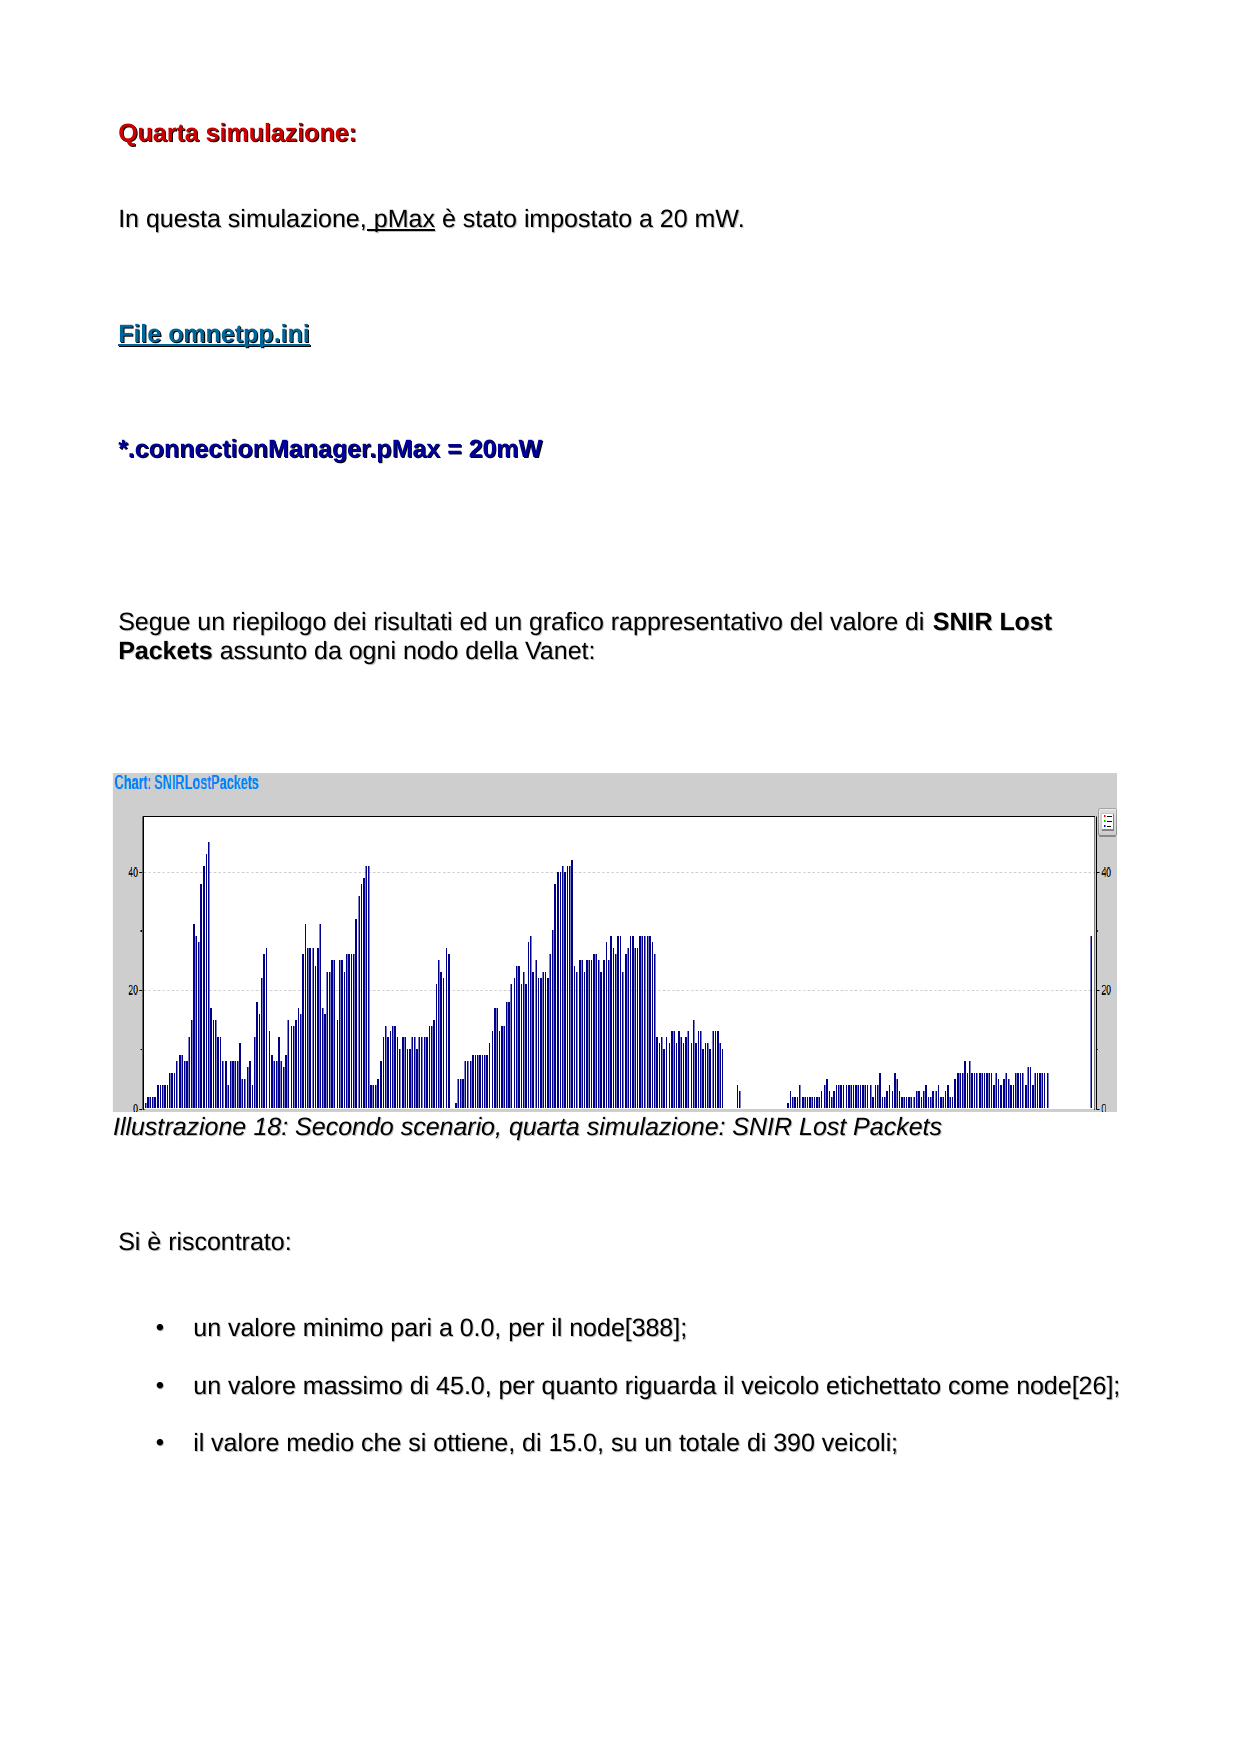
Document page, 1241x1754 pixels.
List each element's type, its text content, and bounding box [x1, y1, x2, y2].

text Illustrazione 18: Secondo scenario, quarta simulazione: SNIR Lost Packets [113, 1112, 1117, 1141]
text Segue un riepilogo dei risultati ed un grafico rappresentativo del valore di SNIR Lost Packets assunto da ogni nodo della Vanet: [118, 607, 1122, 664]
text File omnetpp.ini [118, 319, 1122, 348]
text *.connectionManager.pMax = 20mW [118, 434, 1122, 463]
picture [112, 773, 1117, 1112]
list un valore minimo pari a 0.0, per il node[388]; [156, 1313, 1122, 1342]
text Quarta simulazione: [118, 118, 1122, 147]
text Si è riscontrato: [118, 1227, 1122, 1256]
list il valore medio che si ottiene, di 15.0, su un totale di 390 veicoli; [156, 1428, 1122, 1457]
list un valore massimo di 45.0, per quanto riguarda il veicolo etichettato come node[26]; [156, 1371, 1122, 1400]
text In questa simulazione, pMax è stato impostato a 20 mW. [118, 204, 1122, 233]
